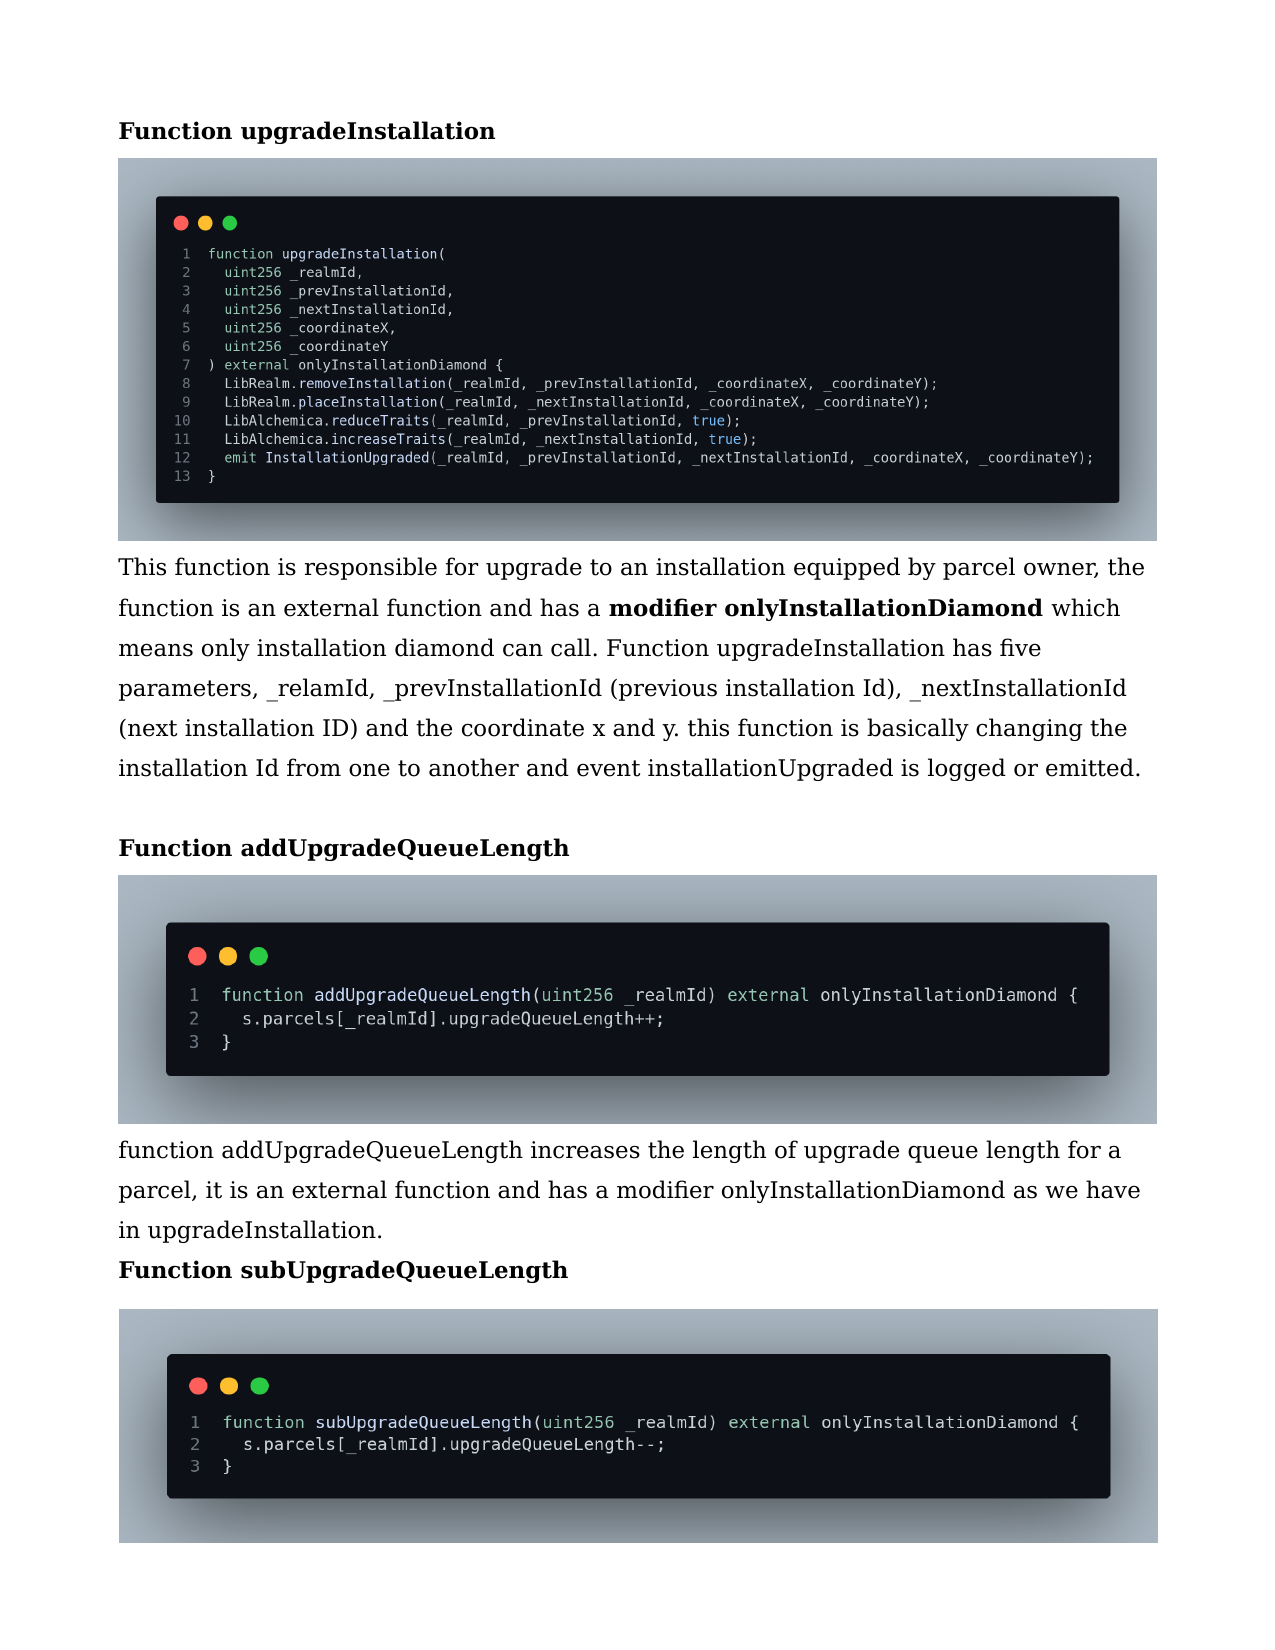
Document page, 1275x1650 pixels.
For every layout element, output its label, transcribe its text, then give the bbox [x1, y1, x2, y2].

text Function subUpgradeQueueLength [118, 1257, 1157, 1284]
text This function is responsible for upgrade to an installation equipped by parcel owner, the function is an external function and has a modifier onlyInstallationDiamond which means only installation diamond can call. Function upgradeInstallation has five parameters, _relamId, _prevInstallationId (previous installation Id), _nextInstallationId (next installation ID) and the coordinate x and y. this function is basically changing the installation Id from one to another and event installationUpgraded is logged or emitted. [118, 541, 1157, 781]
text Function upgradeInstallation [118, 118, 1157, 145]
picture [119, 1309, 1158, 1543]
picture [118, 158, 1157, 541]
text Function addUpgradeQueueLength [118, 835, 1157, 862]
picture [118, 875, 1157, 1124]
text function addUpgradeQueueLength increases the length of upgrade queue length for a parcel, it is an external function and has a modifier onlyInstallationDiamond as we have in upgradeInstallation. [118, 1124, 1157, 1244]
